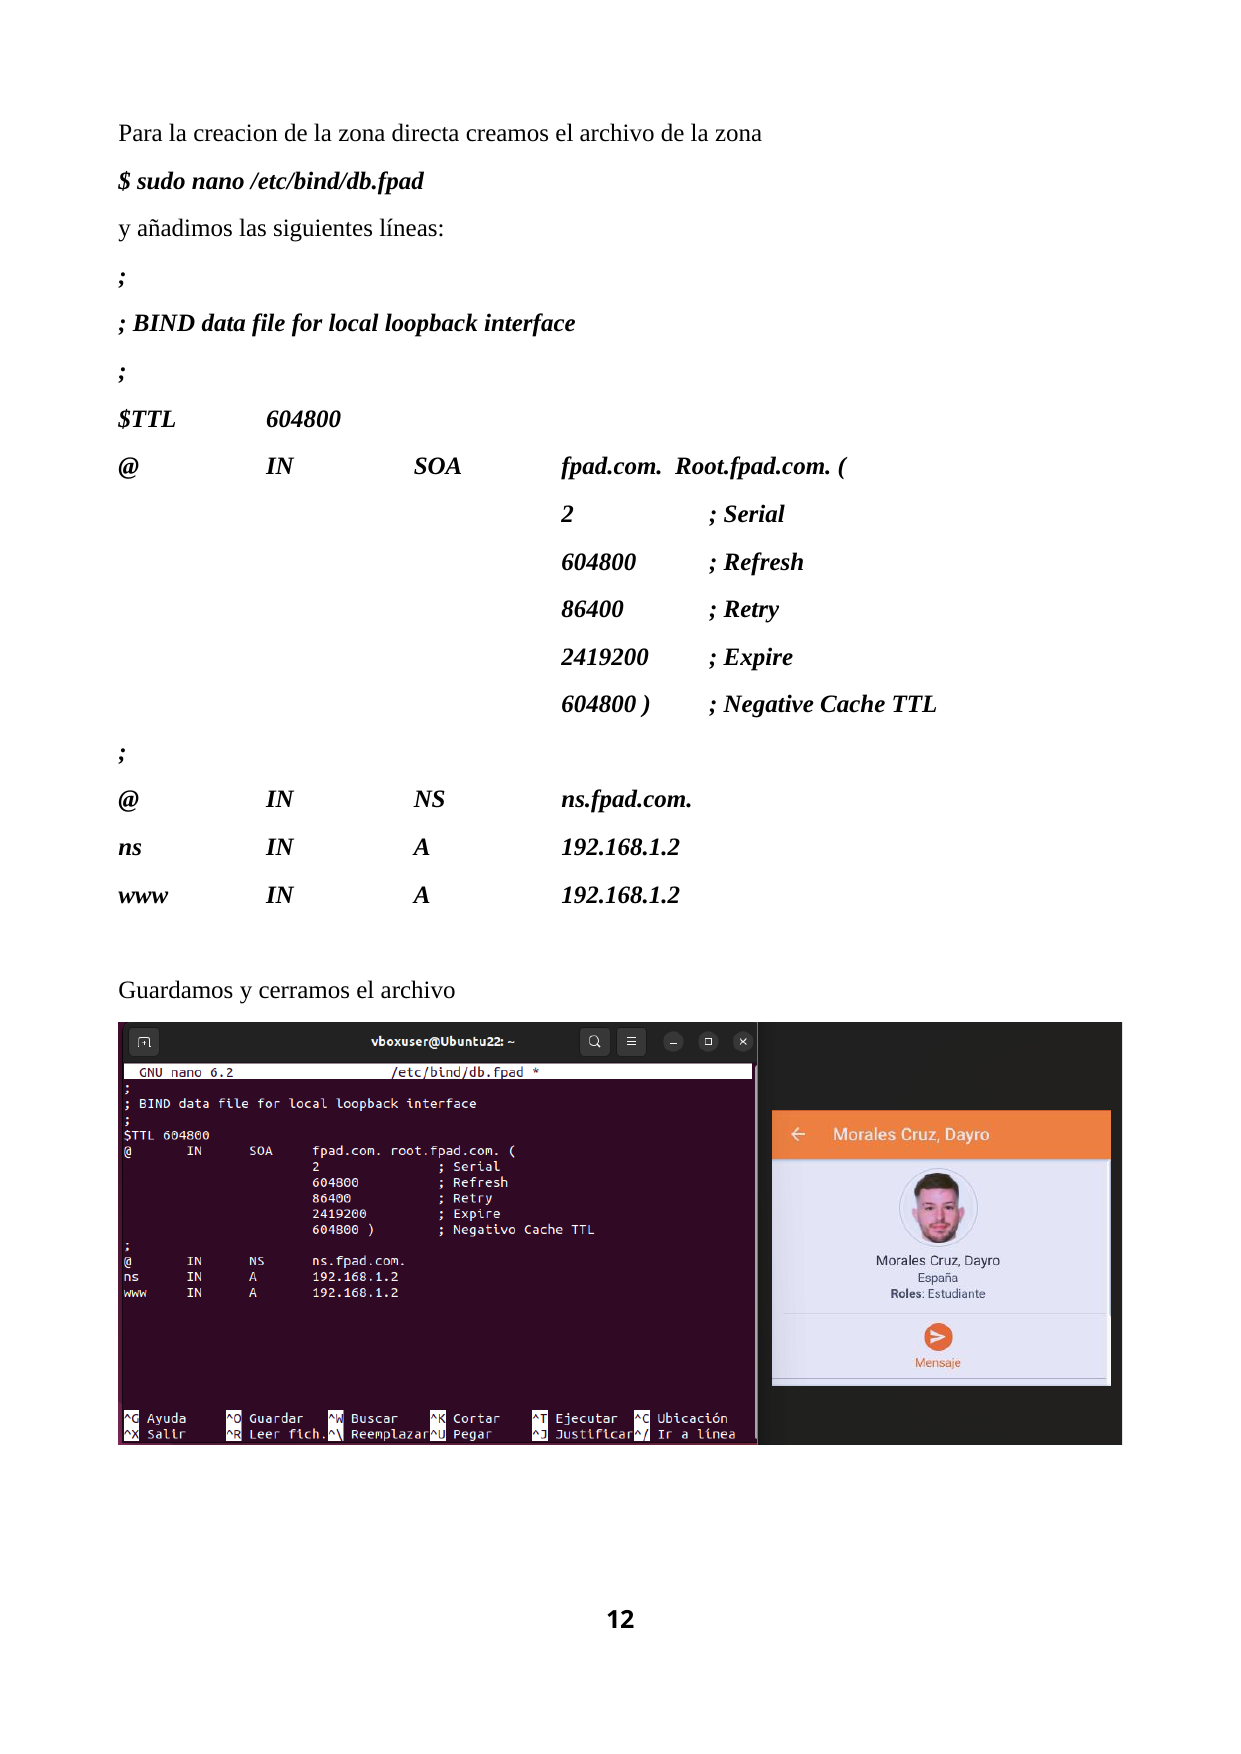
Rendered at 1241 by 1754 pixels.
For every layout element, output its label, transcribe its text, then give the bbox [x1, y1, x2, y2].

text ; BIND data file for local loopback interface [118, 308, 1122, 337]
text Para la creacion de la zona directa creamos el archivo de la zona [118, 118, 1122, 147]
text ; [118, 356, 1122, 385]
text 604800 ; Refresh [118, 547, 1122, 575]
text ; [118, 737, 1122, 766]
text 2 ; Serial [118, 499, 1122, 528]
text Guardamos y cerramos el archivo [118, 975, 1122, 1004]
text ns IN A 192.168.1.2 [118, 832, 1122, 861]
text @ IN NS ns.fpad.com. [118, 784, 1122, 813]
text ; [118, 261, 1122, 290]
text y añadimos las siguientes líneas: [118, 213, 1122, 242]
text 86400 ; Retry [118, 594, 1122, 623]
text $TTL 604800 [118, 404, 1122, 432]
text @ IN SOA fpad.com. Root.fpad.com. ( [118, 451, 1122, 480]
text www IN A 192.168.1.2 [118, 880, 1122, 908]
text 604800 ) ; Negative Cache TTL [118, 689, 1122, 718]
text 2419200 ; Expire [118, 642, 1122, 671]
picture [118, 1022, 1123, 1445]
text $ sudo nano /etc/bind/db.fpad [118, 166, 1122, 194]
